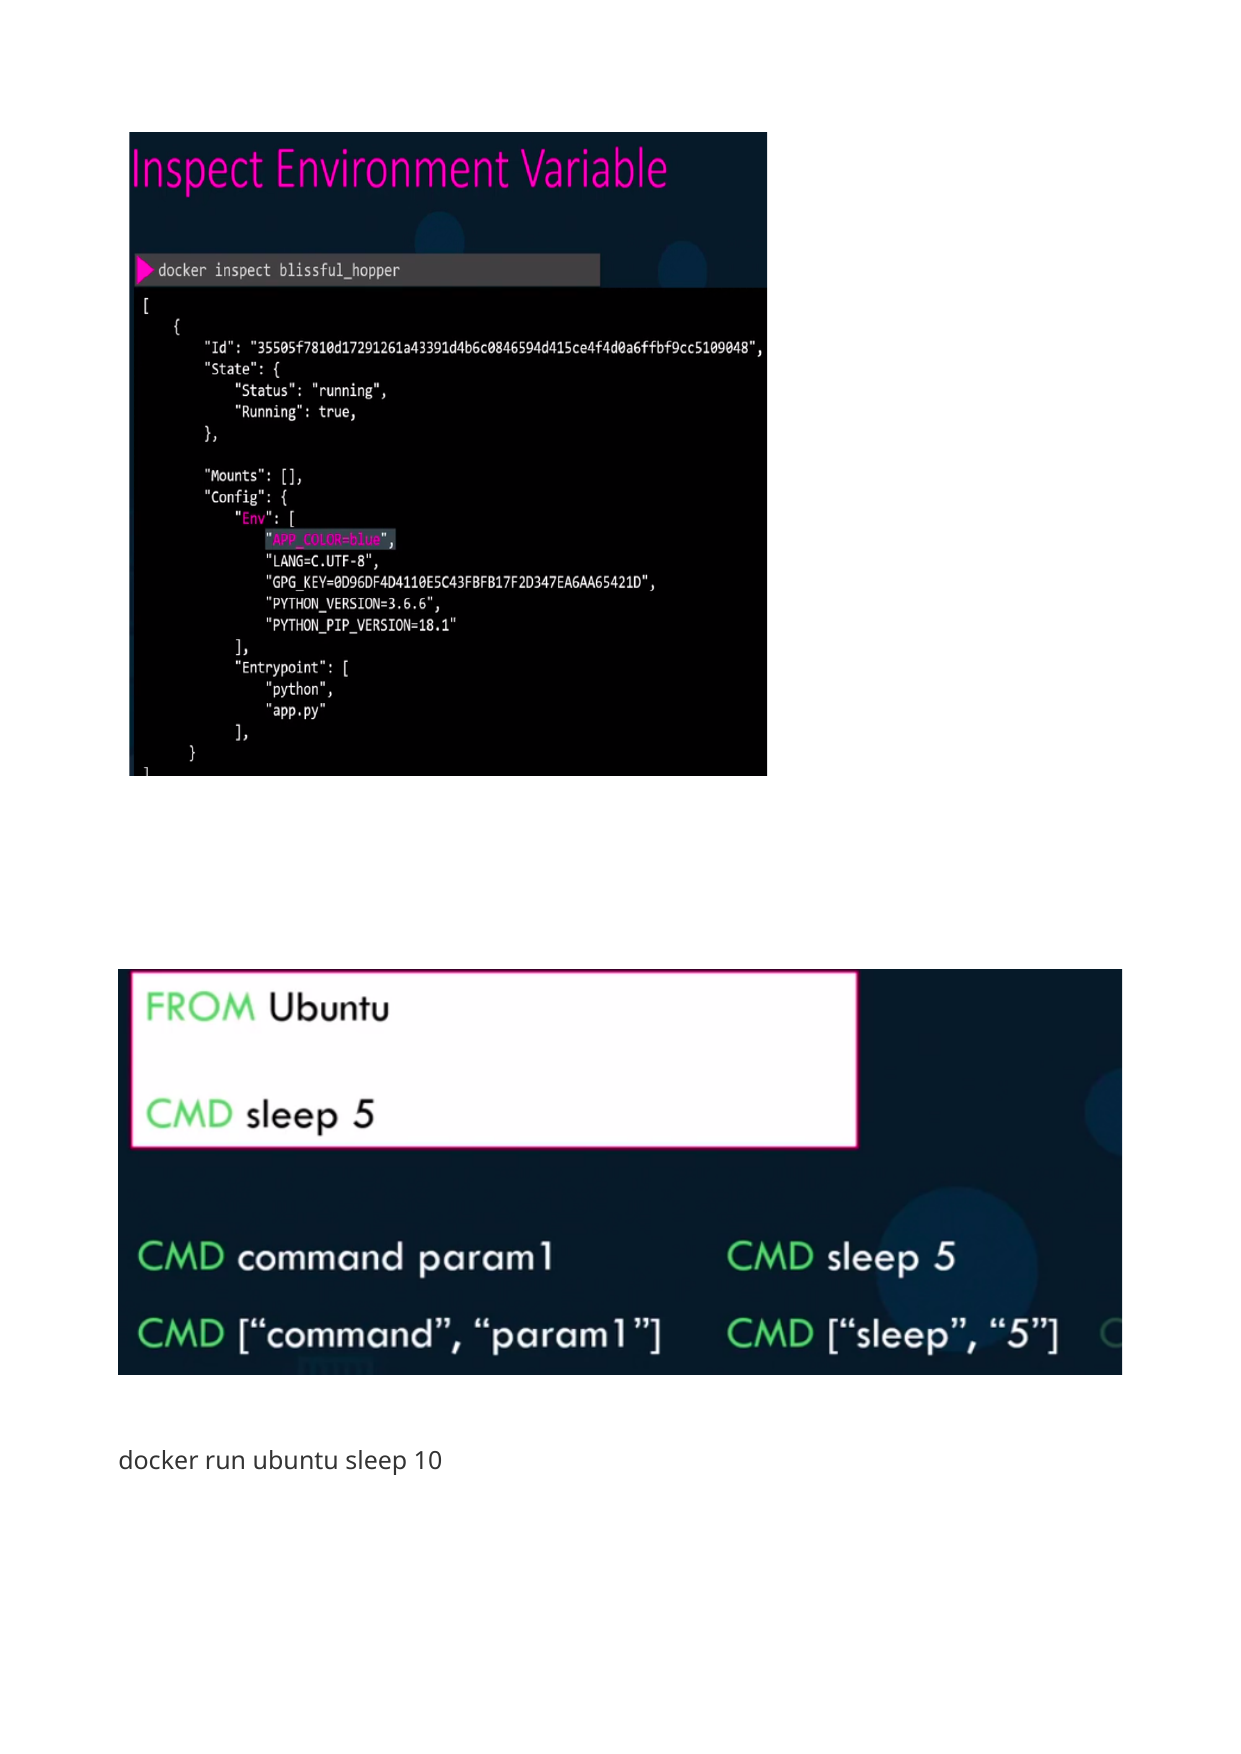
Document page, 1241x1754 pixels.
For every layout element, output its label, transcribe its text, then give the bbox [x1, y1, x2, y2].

text docker run ubuntu sleep 10 [118, 1443, 1122, 1477]
picture [129, 132, 768, 776]
picture [118, 969, 1123, 1375]
